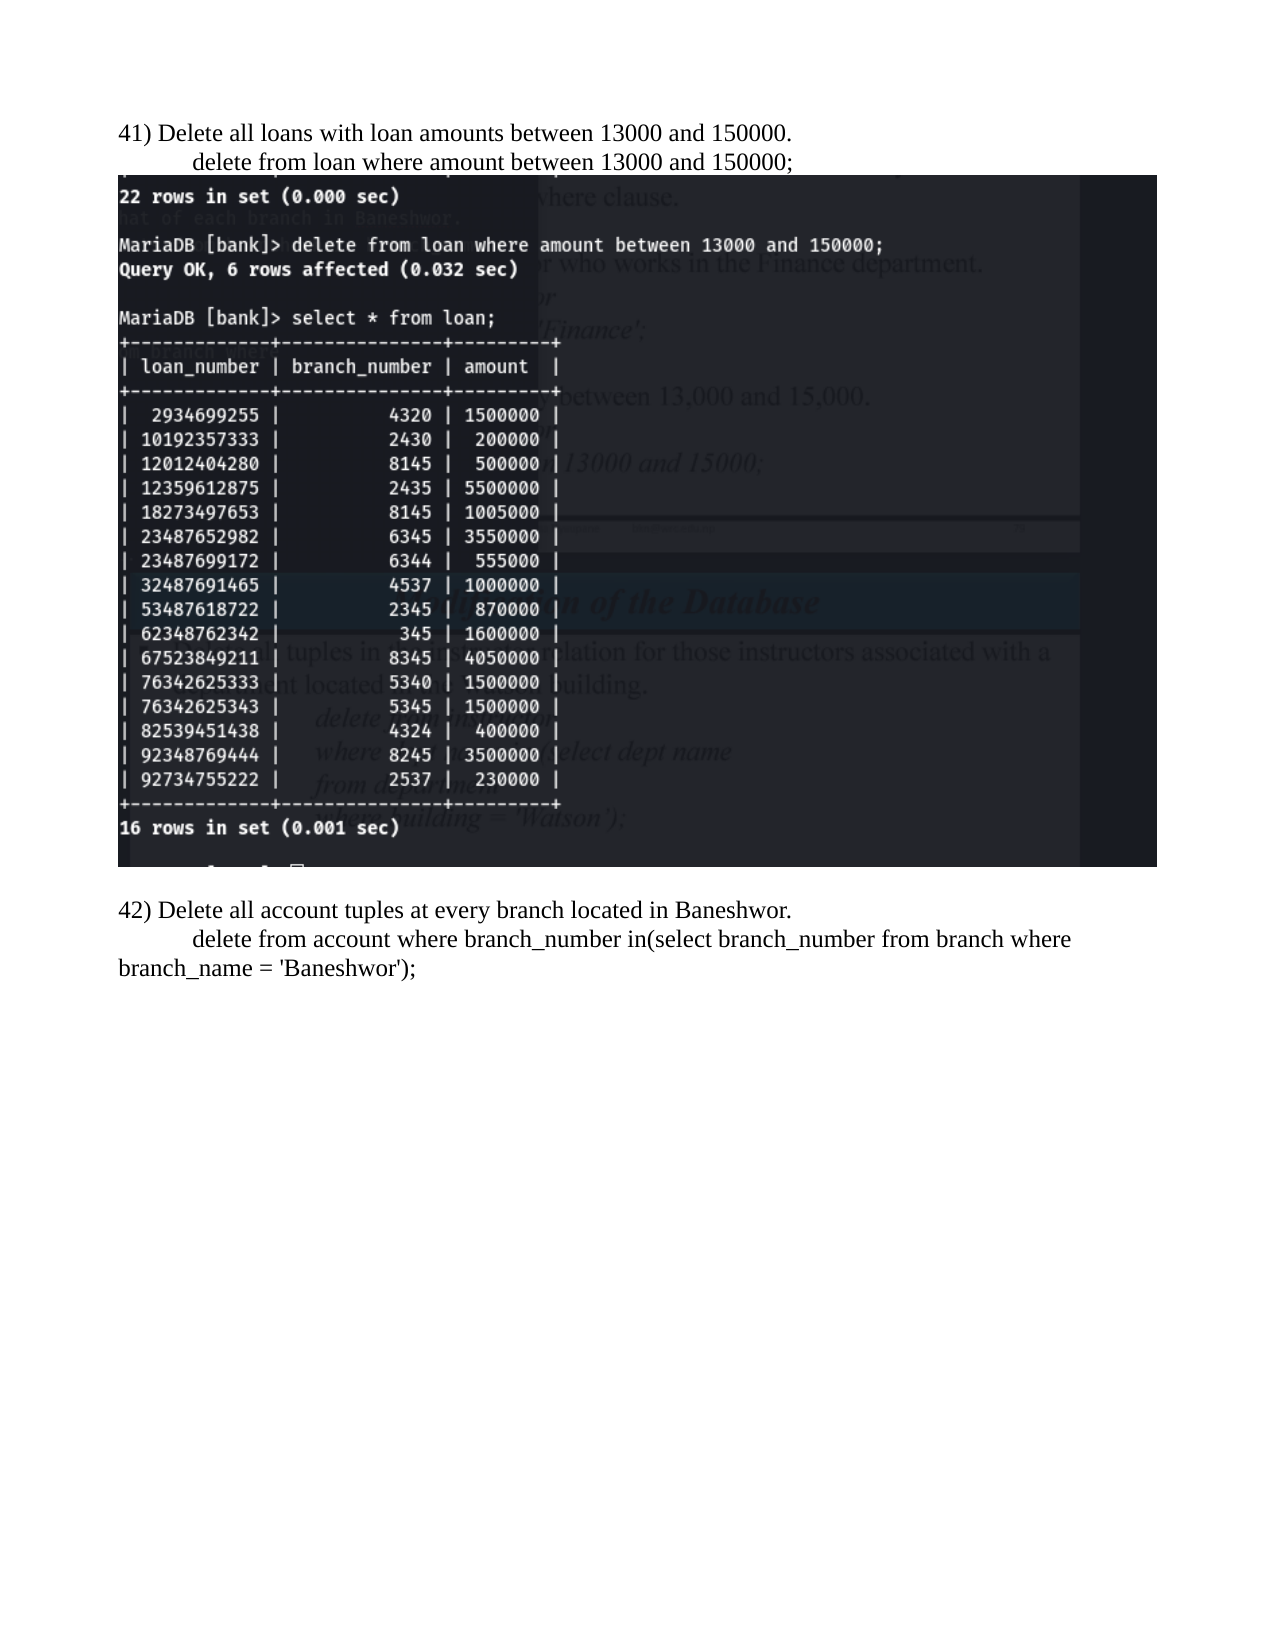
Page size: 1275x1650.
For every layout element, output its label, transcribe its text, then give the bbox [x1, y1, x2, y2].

text 42) Delete all account tuples at every branch located in Baneshwor. [118, 896, 1157, 924]
text 41) Delete all loans with loan amounts between 13000 and 150000. [118, 118, 1157, 147]
text delete from account where branch_number in(select branch_number from branch where branch_name = 'Baneshwor'); [118, 924, 1157, 982]
text delete from loan where amount between 13000 and 150000; [118, 147, 1157, 175]
picture [118, 175, 1157, 867]
